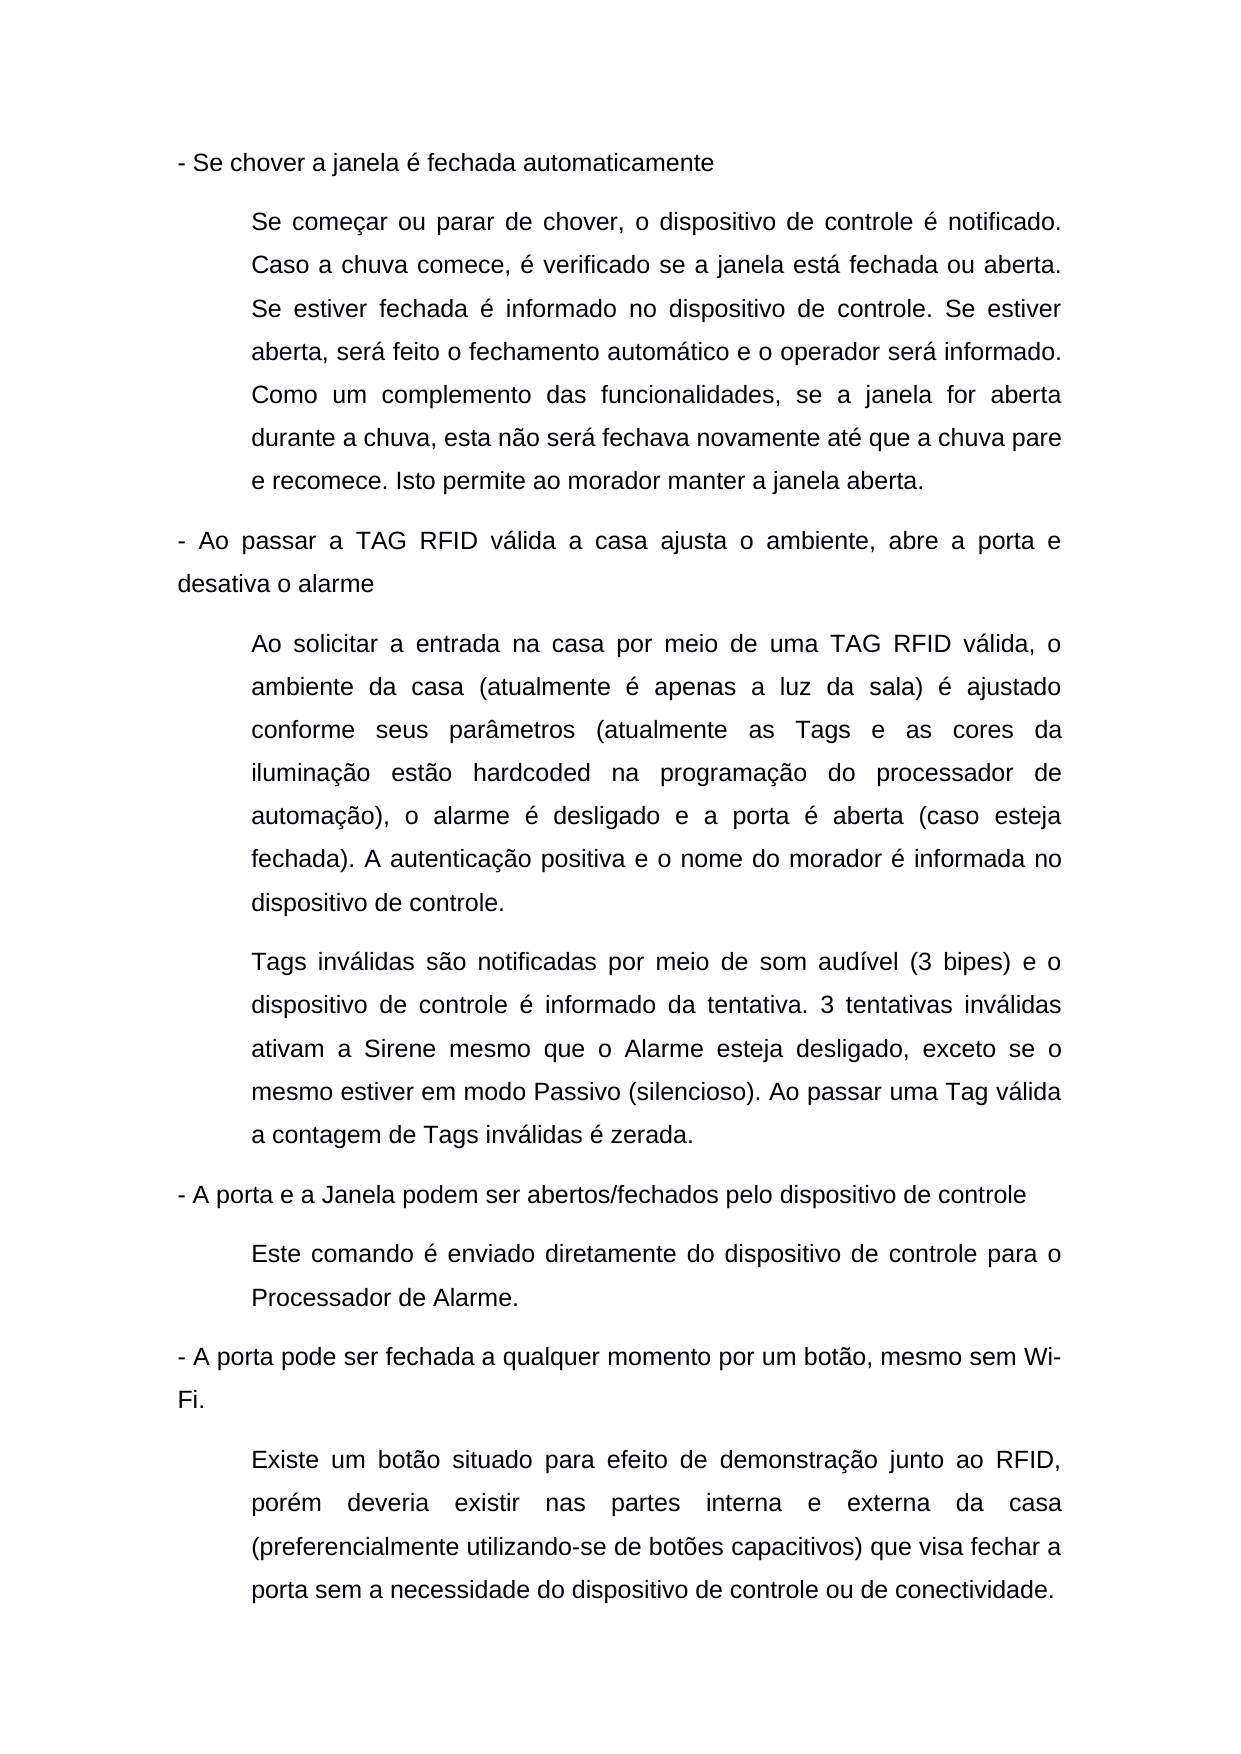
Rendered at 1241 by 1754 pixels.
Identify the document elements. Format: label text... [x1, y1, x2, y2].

text Existe um botão situado para efeito de demonstração junto ao RFID, porém deveria existir nas partes interna e externa da casa (preferencialmente utilizando-se de botões capacitivos) que visa fechar a porta sem a necessidade do dispositivo de controle ou de conectividade. [251, 1445, 1063, 1603]
text Este comando é enviado diretamente do dispositivo de controle para o Processador de Alarme. [251, 1239, 1063, 1311]
text Ao solicitar a entrada na casa por meio de uma TAG RFID válida, o ambiente da casa (atualmente é apenas a luz da sala) é ajustado conforme seus parâmetros (atualmente as Tags e as cores da iluminação estão hardcoded na programação do processador de automação), o alarme é desligado e a porta é aberta (caso esteja fechada). A autenticação positiva e o nome do morador é informada no dispositivo de controle. [251, 629, 1063, 916]
text - A porta pode ser fechada a qualquer momento por um botão, mesmo sem Wi-Fi. [177, 1342, 1063, 1414]
text - Ao passar a TAG RFID válida a casa ajusta o ambiente, abre a porta e desativa o alarme [177, 526, 1063, 598]
text - A porta e a Janela podem ser abertos/fechados pelo dispositivo de controle [177, 1180, 1063, 1208]
text Se começar ou parar de chover, o dispositivo de controle é notificado. Caso a chuva comece, é verificado se a janela está fechada ou aberta. Se estiver fechada é informado no dispositivo de controle. Se estiver aberta, será feito o fechamento automático e o operador será informado. Como um complemento das funcionalidades, se a janela for aberta durante a chuva, esta não será fechava novamente até que a chuva pare e recomece. Isto permite ao morador manter a janela aberta. [251, 207, 1063, 495]
text - Se chover a janela é fechada automaticamente [177, 148, 1063, 176]
text Tags inválidas são notificadas por meio de som audível (3 bipes) e o dispositivo de controle é informado da tentativa. 3 tentativas inválidas ativam a Sirene mesmo que o Alarme esteja desligado, exceto se o mesmo estiver em modo Passivo (silencioso). Ao passar uma Tag válida a contagem de Tags inválidas é zerada. [251, 947, 1063, 1149]
